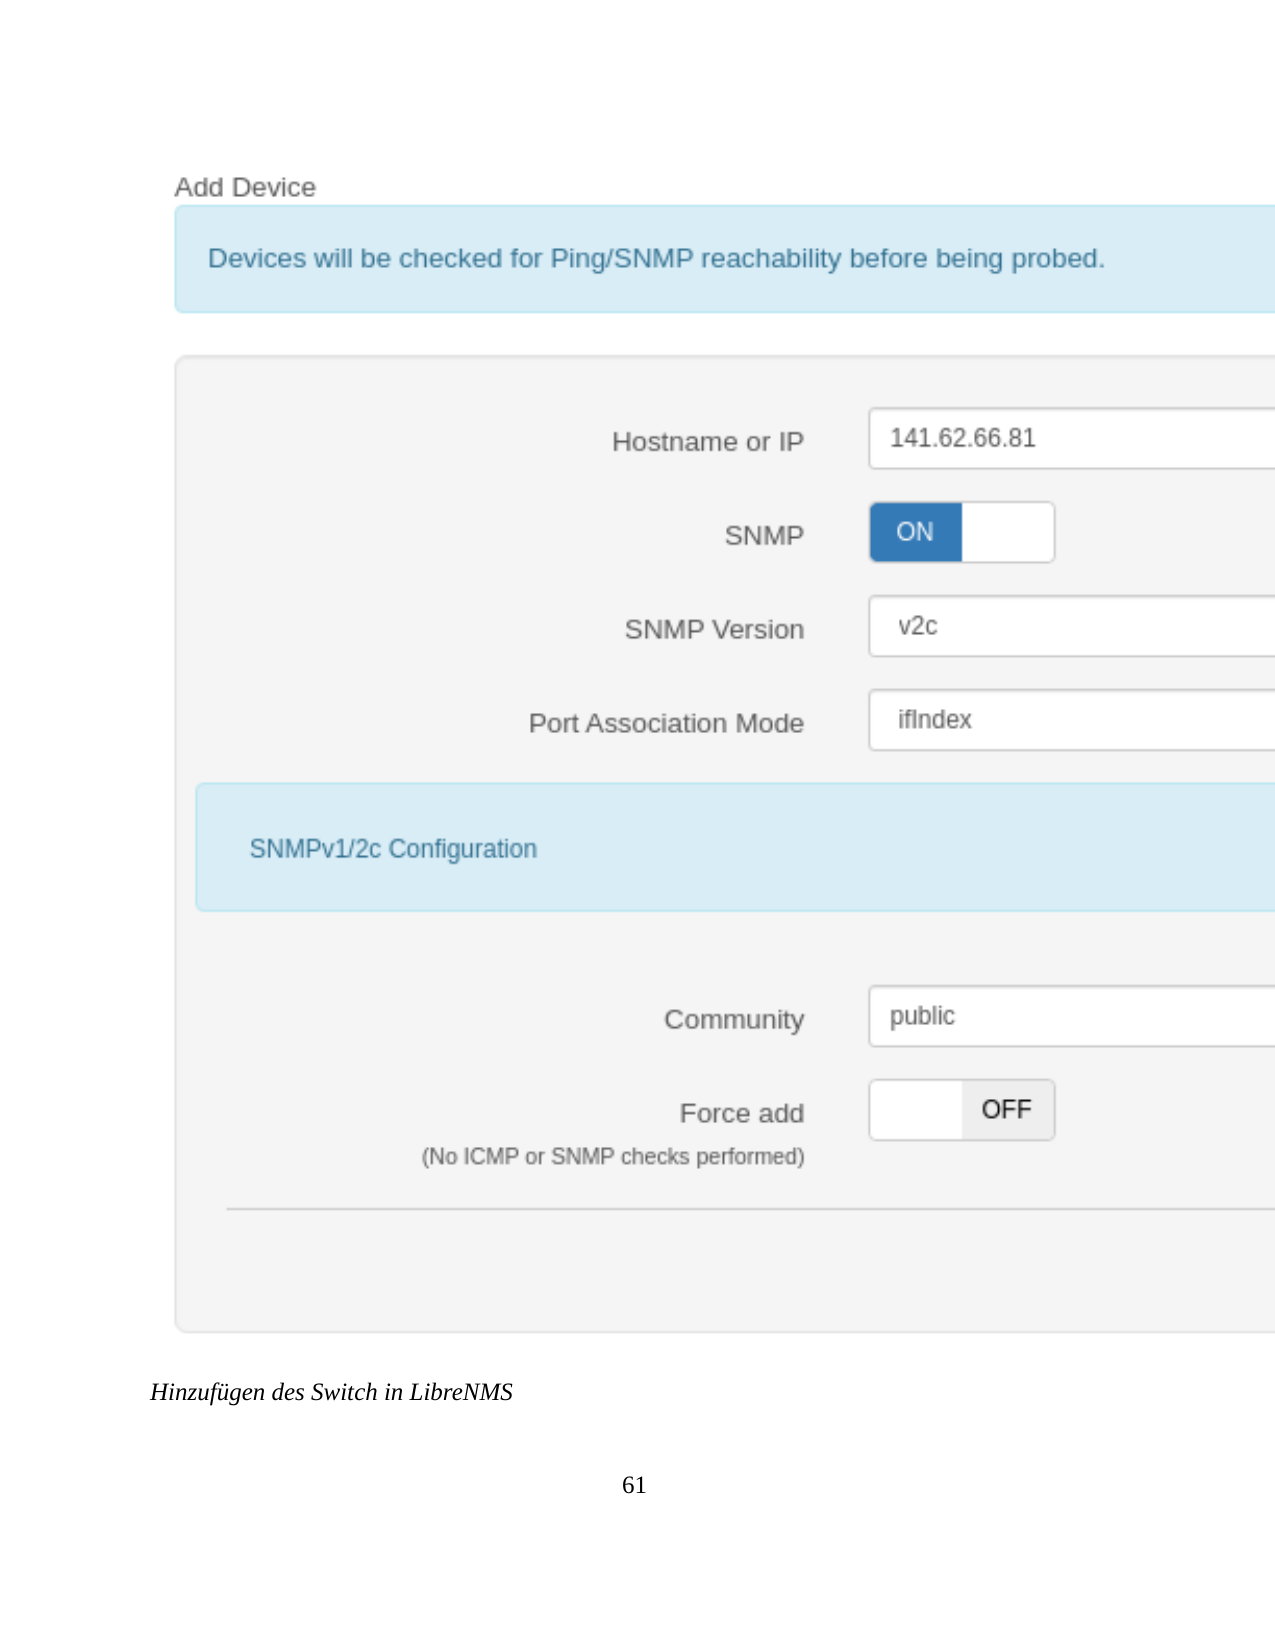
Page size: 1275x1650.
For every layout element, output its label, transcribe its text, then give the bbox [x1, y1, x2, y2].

picture [150, 150, 1275, 1365]
text Hinzufügen des Switch in LibreNMS [150, 1377, 1125, 1406]
